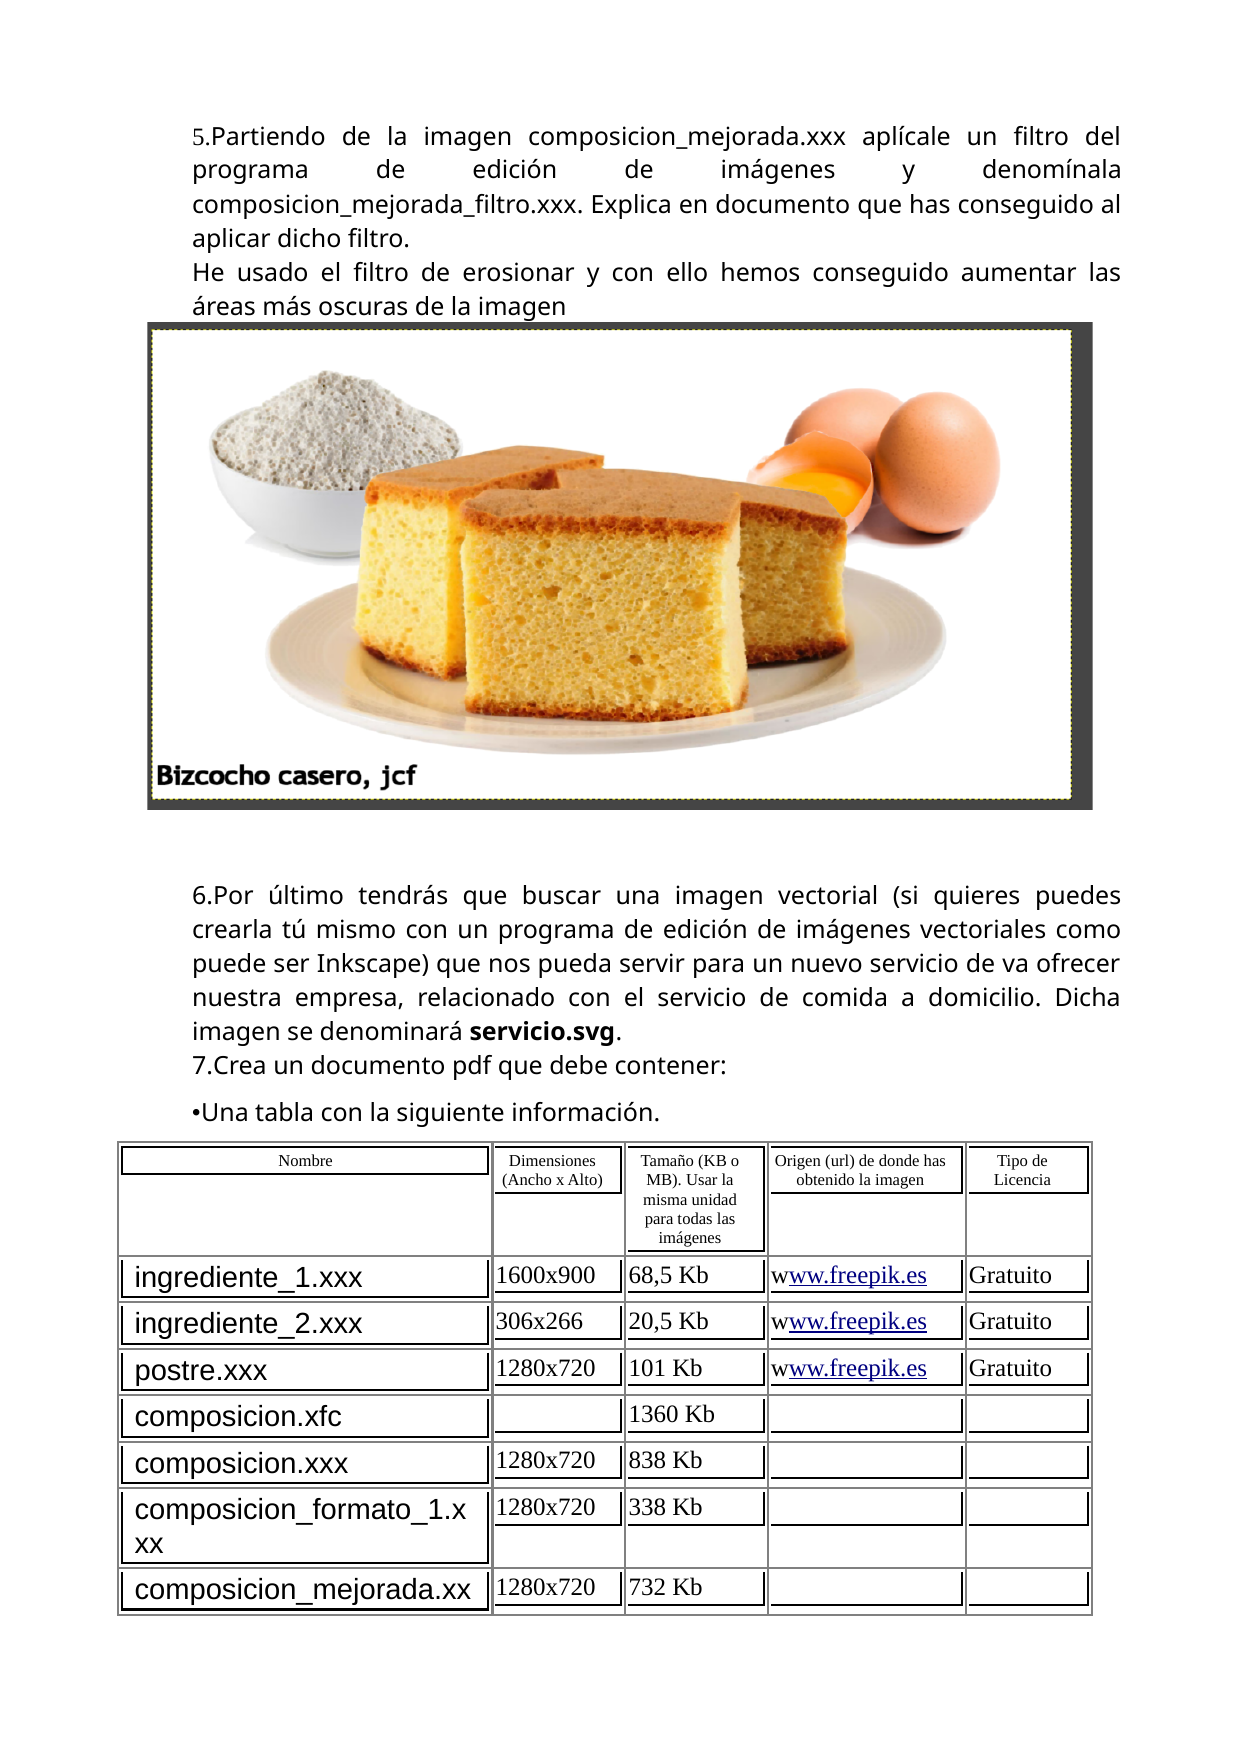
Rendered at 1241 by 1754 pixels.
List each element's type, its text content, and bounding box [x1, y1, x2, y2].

table_cell ingrediente_2.xxx [119, 1303, 491, 1348]
table_cell 306x266 [494, 1303, 624, 1348]
table_cell composicion_formato_1.xxx [119, 1489, 491, 1567]
table_cell 1280x720 [494, 1443, 624, 1487]
table_cell [967, 1396, 1091, 1441]
table_header Tipo de Licencia [967, 1143, 1091, 1255]
list Crea un documento pdf que debe contener: [118, 1048, 1122, 1082]
table_cell www.freepik.es [769, 1303, 965, 1348]
table_cell Gratuito [967, 1303, 1091, 1348]
table_header Nombre [119, 1143, 491, 1255]
table_cell composicion.xxx [119, 1443, 491, 1487]
table_cell 1600x900 [494, 1257, 624, 1301]
table_header Tamaño (KB o MB). Usar la misma unidad para todas las imágenes [626, 1143, 767, 1255]
table_cell 1280x720 [494, 1489, 624, 1567]
table_cell 101 Kb [626, 1350, 767, 1394]
list Partiendo de la imagen composicion_mejorada.xxx aplícale un filtro del programa de edición de imágenes y denomínala composicion_mejorada_filtro.xxx. Explica en documento que has conseguido al aplicar dicho filtro. [118, 118, 1122, 254]
table_cell [967, 1443, 1091, 1487]
table_cell www.freepik.es [769, 1350, 965, 1394]
table_cell [494, 1396, 624, 1441]
table_cell Gratuito [967, 1257, 1091, 1301]
table_cell 838 Kb [626, 1443, 767, 1487]
table_cell [967, 1489, 1091, 1567]
table_cell 732 Kb [626, 1569, 767, 1613]
table_cell composicion_mejorada.xx [119, 1569, 491, 1613]
picture [147, 322, 1093, 810]
table_cell [769, 1396, 965, 1441]
table_cell postre.xxx [119, 1350, 491, 1394]
table_cell ingrediente_1.xxx [119, 1257, 491, 1301]
table_cell [769, 1489, 965, 1567]
table_header Dimensiones (Ancho x Alto) [494, 1143, 624, 1255]
table_cell 1360 Kb [626, 1396, 767, 1441]
table_cell 1280x720 [494, 1350, 624, 1394]
table_cell 68,5 Kb [626, 1257, 767, 1301]
table_cell [769, 1443, 965, 1487]
table_cell [769, 1569, 965, 1613]
table_cell composicion.xfc [119, 1396, 491, 1441]
table_header Origen (url) de donde has obtenido la imagen [769, 1143, 965, 1255]
list Por último tendrás que buscar una imagen vectorial (si quieres puedes crearla tú mismo con un programa de edición de imágenes vectoriales como puede ser Inkscape) que nos pueda servir para un nuevo servicio de va ofrecer nuestra empresa, relacionado con el servicio de comida a domicilio. Dicha imagen se denominará servicio.svg. [118, 878, 1122, 1048]
table_cell Gratuito [967, 1350, 1091, 1394]
table_cell 20,5 Kb [626, 1303, 767, 1348]
table_cell www.freepik.es [769, 1257, 965, 1301]
table_cell 338 Kb [626, 1489, 767, 1567]
table_cell 1280x720 [494, 1569, 624, 1613]
list He usado el filtro de erosionar y con ello hemos conseguido aumentar las áreas más oscuras de la imagen [118, 254, 1122, 322]
table_cell [967, 1569, 1091, 1613]
list Una tabla con la siguiente información. [118, 1094, 1122, 1128]
